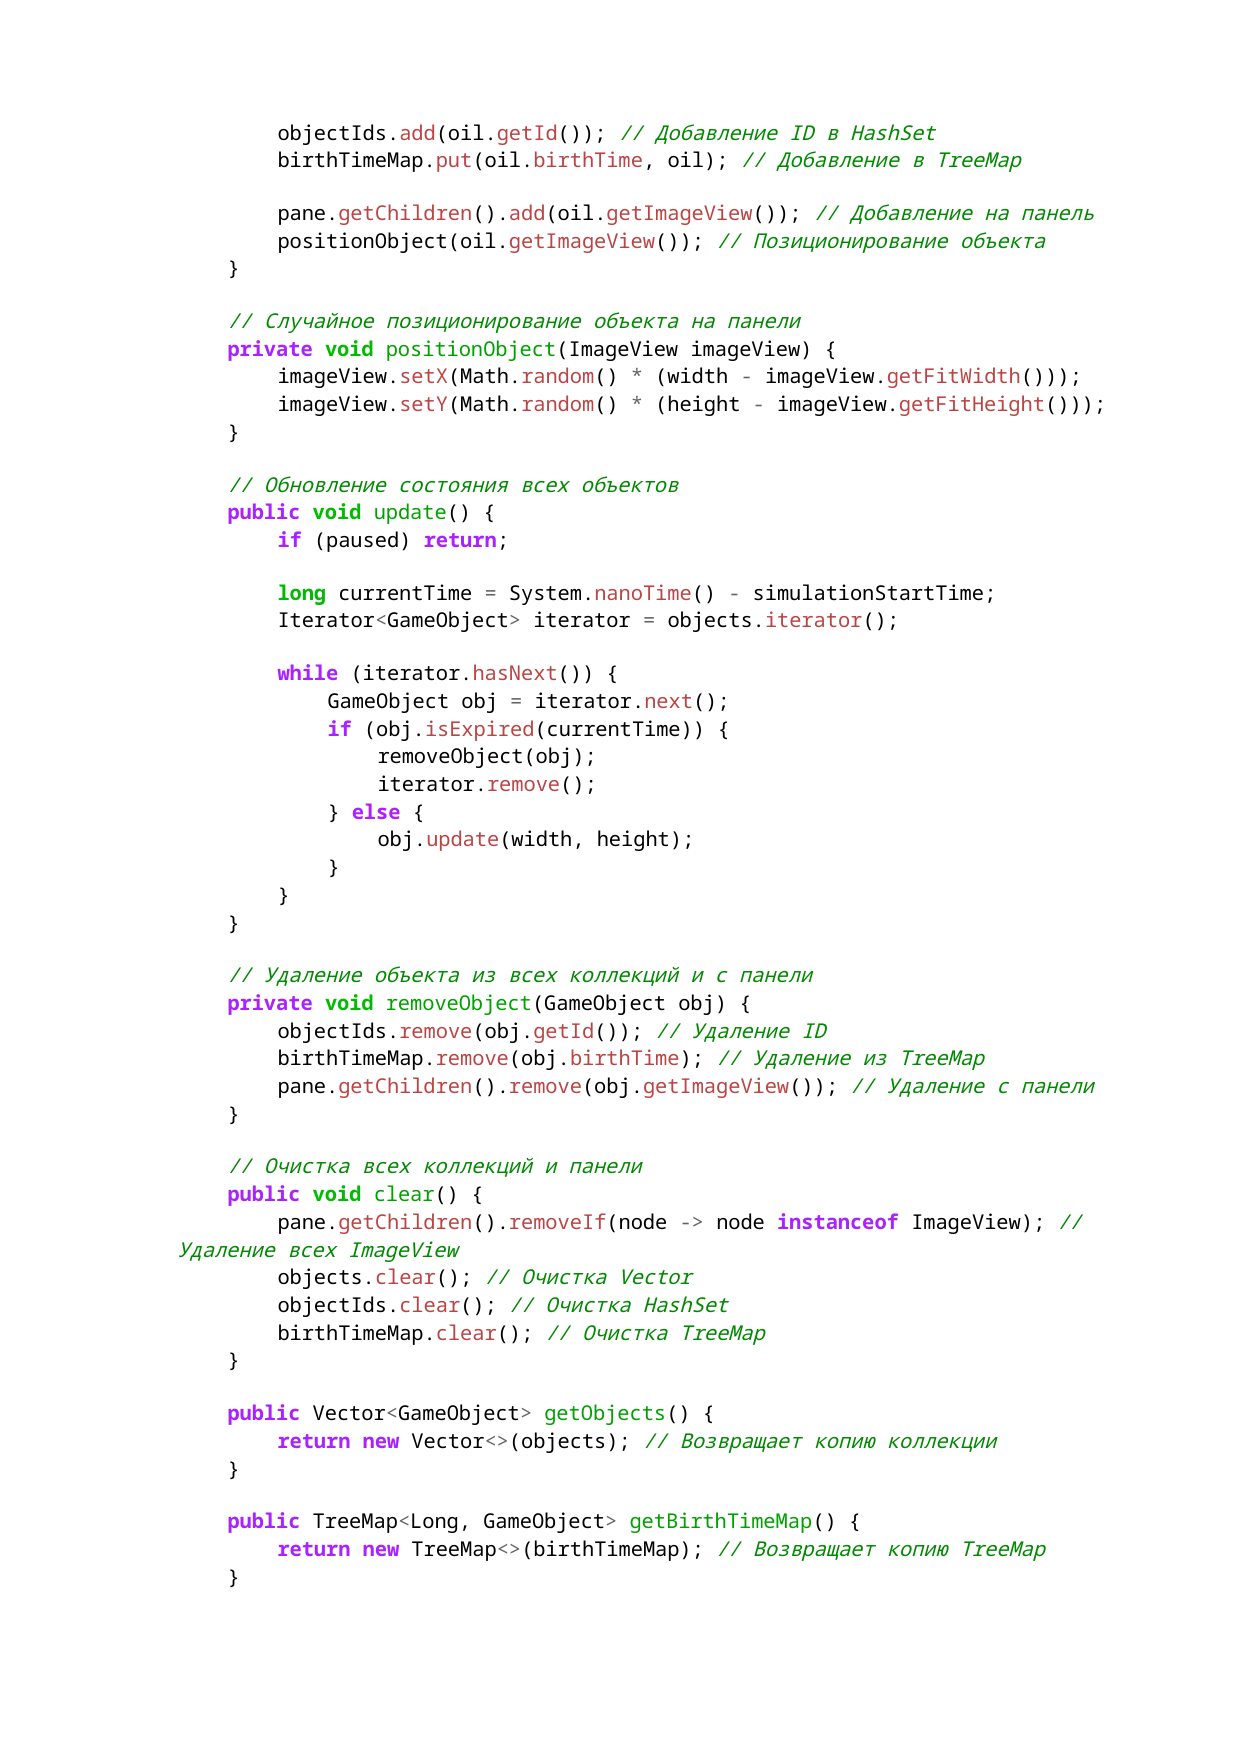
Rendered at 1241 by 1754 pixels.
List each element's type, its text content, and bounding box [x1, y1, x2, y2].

text private void removeObject(GameObject obj) { [177, 988, 1152, 1016]
text public TreeMap<Long, GameObject> getBirthTimeMap() { [177, 1507, 1152, 1534]
text pane.getChildren().add(oil.getImageView()); // Добавление на панель [177, 198, 1152, 226]
text birthTimeMap.remove(obj.birthTime); // Удаление из TreeMap [177, 1044, 1152, 1072]
text // Обновление состояния всех объектов [177, 470, 1152, 498]
text } [177, 254, 1152, 282]
text if (obj.isExpired(currentTime)) { [177, 714, 1152, 742]
text imageView.setY(Math.random() * (height - imageView.getFitHeight())); [177, 390, 1152, 417]
text objectIds.clear(); // Очистка HashSet [177, 1291, 1152, 1318]
text public void update() { [177, 498, 1152, 526]
text public void clear() { [177, 1180, 1152, 1207]
text birthTimeMap.put(oil.birthTime, oil); // Добавление в TreeMap [177, 146, 1152, 173]
text public Vector<GameObject> getObjects() { [177, 1399, 1152, 1426]
text } [177, 417, 1152, 445]
text } [177, 880, 1152, 908]
text removeObject(obj); [177, 742, 1152, 769]
text return new TreeMap<>(birthTimeMap); // Возвращает копию TreeMap [177, 1534, 1152, 1562]
text birthTimeMap.clear(); // Очистка TreeMap [177, 1318, 1152, 1346]
text pane.getChildren().removeIf(node -> node instanceof ImageView); // Удаление всех ImageView [177, 1207, 1152, 1263]
text // Удаление объекта из всех коллекций и с панели [177, 961, 1152, 988]
text objects.clear(); // Очистка Vector [177, 1263, 1152, 1291]
text } [177, 1454, 1152, 1482]
text GameObject obj = iterator.next(); [177, 686, 1152, 714]
text while (iterator.hasNext()) { [177, 659, 1152, 686]
text objectIds.add(oil.getId()); // Добавление ID в HashSet [177, 118, 1152, 146]
text // Случайное позиционирование объекта на панели [177, 307, 1152, 334]
text } [177, 1346, 1152, 1374]
text Iterator<GameObject> iterator = objects.iterator(); [177, 606, 1152, 634]
text } else { [177, 797, 1152, 825]
text private void positionObject(ImageView imageView) { [177, 334, 1152, 362]
text } [177, 1099, 1152, 1127]
text positionObject(oil.getImageView()); // Позиционирование объекта [177, 226, 1152, 254]
text } [177, 853, 1152, 880]
text } [177, 908, 1152, 936]
text pane.getChildren().remove(obj.getImageView()); // Удаление с панели [177, 1072, 1152, 1099]
text imageView.setX(Math.random() * (width - imageView.getFitWidth())); [177, 362, 1152, 390]
text objectIds.remove(obj.getId()); // Удаление ID [177, 1016, 1152, 1044]
text obj.update(width, height); [177, 825, 1152, 853]
text } [177, 1562, 1152, 1590]
text long currentTime = System.nanoTime() - simulationStartTime; [177, 578, 1152, 606]
text iterator.remove(); [177, 769, 1152, 797]
text return new Vector<>(objects); // Возвращает копию коллекции [177, 1426, 1152, 1454]
text // Очистка всех коллекций и панели [177, 1152, 1152, 1180]
text if (paused) return; [177, 526, 1152, 553]
